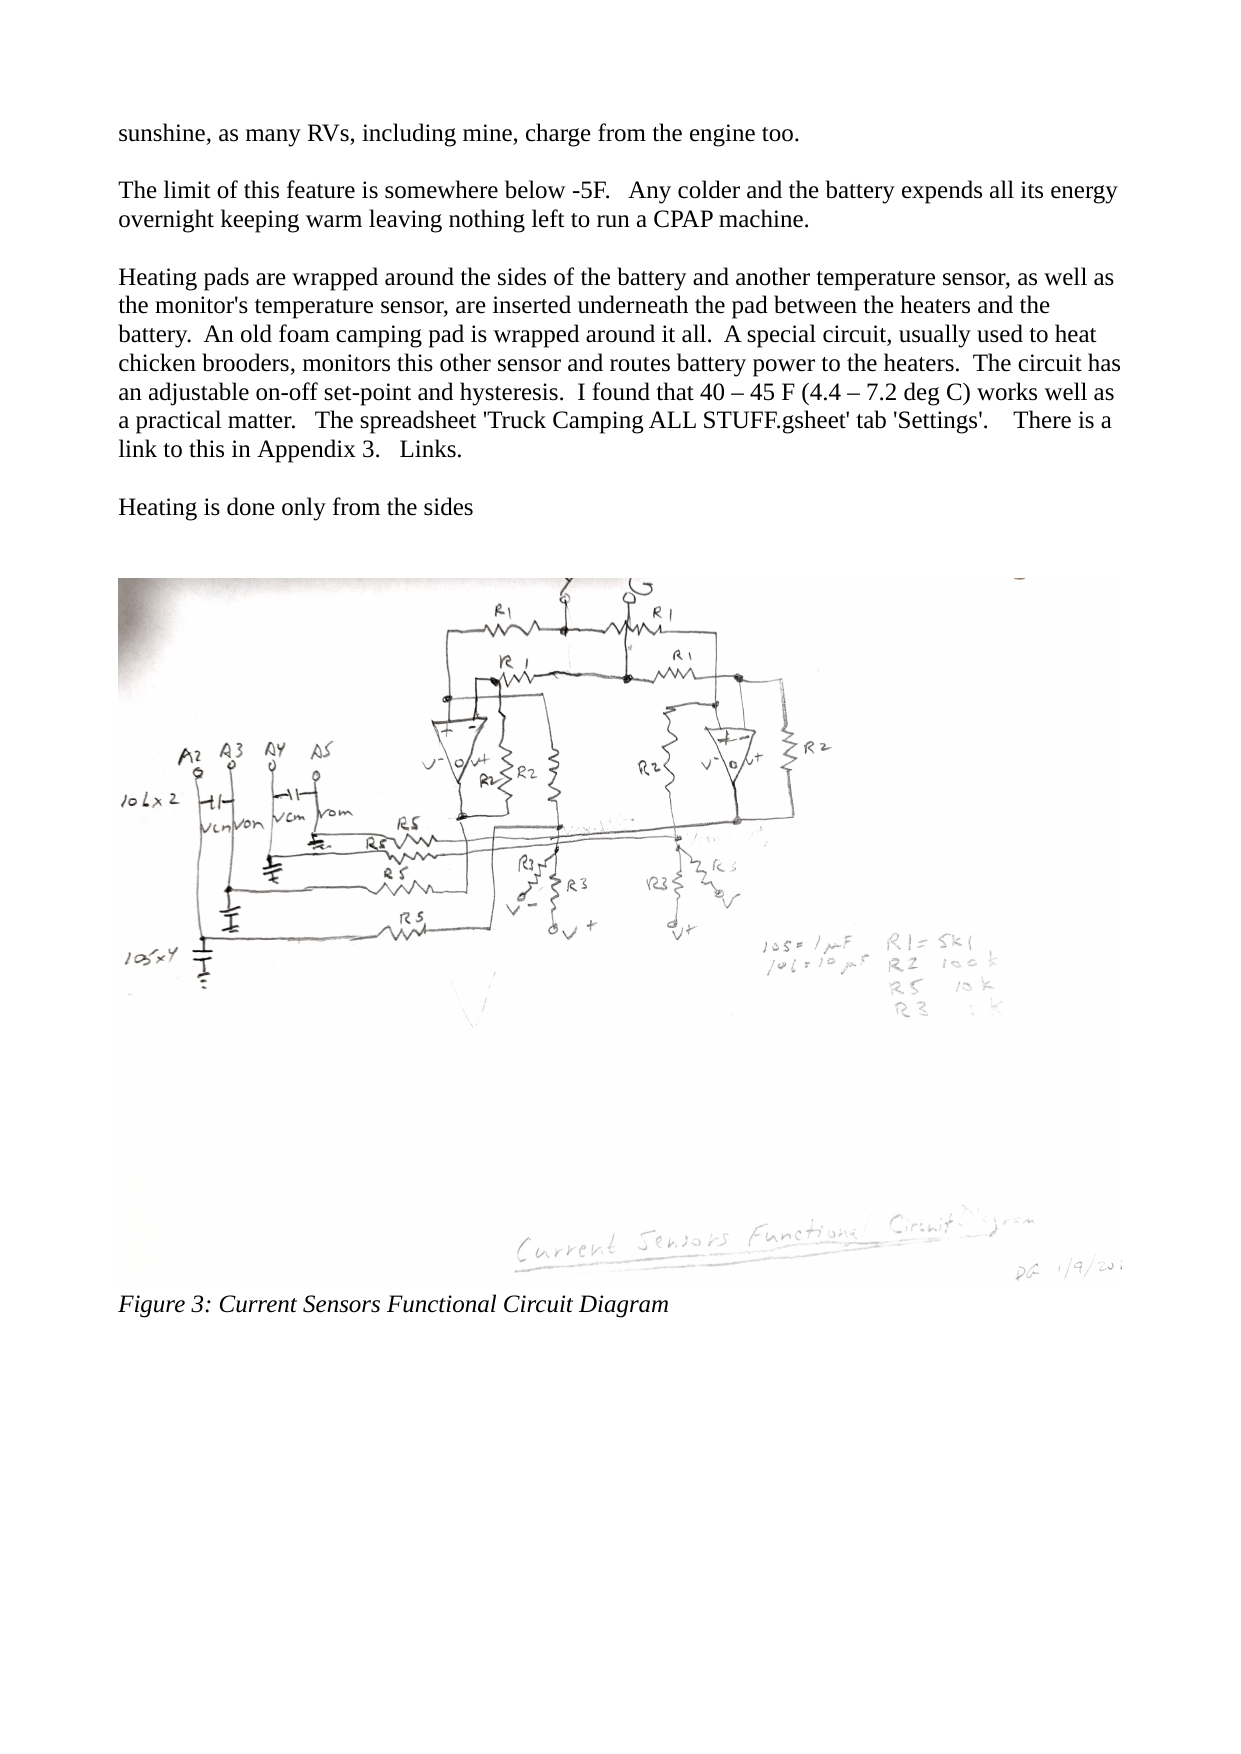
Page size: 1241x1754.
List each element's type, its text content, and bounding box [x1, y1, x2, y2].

text Heating is done only from the sides [118, 492, 1122, 521]
text sunshine, as many RVs, including mine, charge from the engine too. [118, 118, 1122, 147]
text Figure 3: Current Sensors Functional Circuit Diagram [118, 1289, 1122, 1318]
picture [118, 578, 1122, 1289]
text The limit of this feature is somewhere below -5F. Any colder and the battery expends all its energy overnight keeping warm leaving nothing left to run a CPAP machine. [118, 176, 1122, 233]
text Heating pads are wrapped around the sides of the battery and another temperature sensor, as well as the monitor's temperature sensor, are inserted underneath the pad between the heaters and the battery. An old foam camping pad is wrapped around it all. A special circuit, usually used to heat chicken brooders, monitors this other sensor and routes battery power to the heaters. The circuit has an adjustable on-off set-point and hysteresis. I found that 40 – 45 F (4.4 – 7.2 deg C) works well as a practical matter. The spreadsheet 'Truck Camping ALL STUFF.gsheet' tab 'Settings'. There is a link to this in Appendix 3. Links. [118, 262, 1122, 463]
